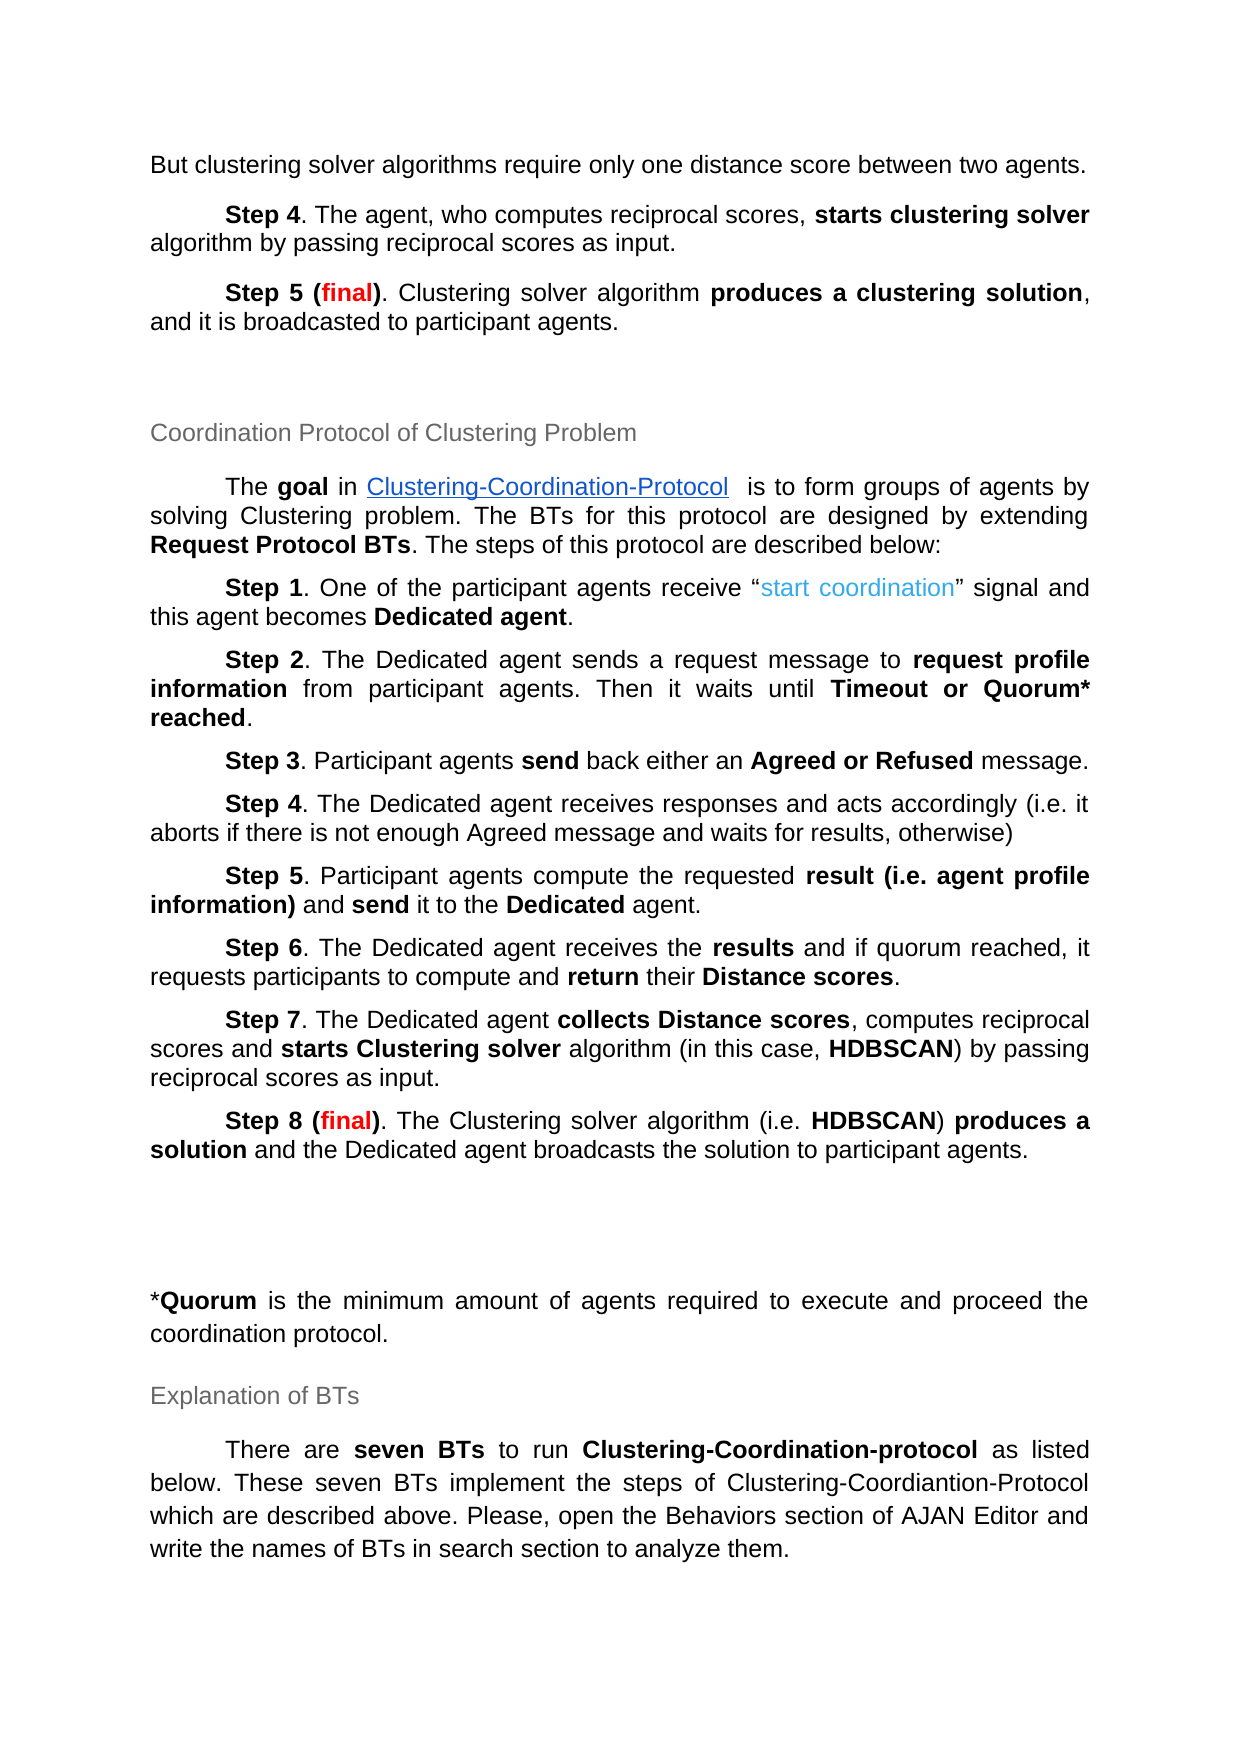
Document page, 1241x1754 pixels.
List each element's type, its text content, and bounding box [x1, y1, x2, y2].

text The goal in Clustering-Coordination-Protocol is to form groups of agents by solving Clustering problem. The BTs for this protocol are designed by extending Request Protocol BTs. The steps of this protocol are described below: [150, 472, 1090, 558]
text Step 3. Participant agents send back either an Agreed or Refused message. [150, 746, 1090, 775]
text Step 6. The Dedicated agent receives the results and if quorum reached, it requests participants to compute and return their Distance scores. [150, 933, 1090, 991]
subtitle Explanation of BTs [150, 1381, 1090, 1410]
text But clustering solver algorithms require only one distance score between two agents. [150, 150, 1090, 179]
text Step 2. The Dedicated agent sends a request message to request profile information from participant agents. Then it waits until Timeout or Quorum* reached. [150, 645, 1090, 731]
text *Quorum is the minimum amount of agents required to execute and proceed the coordination protocol. [150, 1286, 1090, 1348]
text Step 4. The Dedicated agent receives responses and acts accordingly (i.e. it aborts if there is not enough Agreed message and waits for results, otherwise) [150, 789, 1090, 847]
text Step 7. The Dedicated agent collects Distance scores, computes reciprocal scores and starts Clustering solver algorithm (in this case, HDBSCAN) by passing reciprocal scores as input. [150, 1006, 1090, 1092]
text Step 5 (final). Clustering solver algorithm produces a clustering solution, and it is broadcasted to participant agents. [150, 278, 1090, 335]
text There are seven BTs to run Clustering-Coordination-protocol as listed below. These seven BTs implement the steps of Clustering-Coordiantion-Protocol which are described above. Please, open the Behaviors section of AJAN Editor and write the names of BTs in search section to analyze them. [150, 1435, 1090, 1563]
subtitle Coordination Protocol of Clustering Problem [150, 418, 1090, 447]
text Step 5. Participant agents compute the requested result (i.e. agent profile information) and send it to the Dedicated agent. [150, 861, 1090, 919]
text Step 8 (final). The Clustering solver algorithm (i.e. HDBSCAN) produces a solution and the Dedicated agent broadcasts the solution to participant agents. [150, 1106, 1090, 1164]
text Step 4. The agent, who computes reciprocal scores, starts clustering solver algorithm by passing reciprocal scores as input. [150, 199, 1090, 257]
text Step 1. One of the participant agents receive “start coordination” signal and this agent becomes Dedicated agent. [150, 573, 1090, 631]
